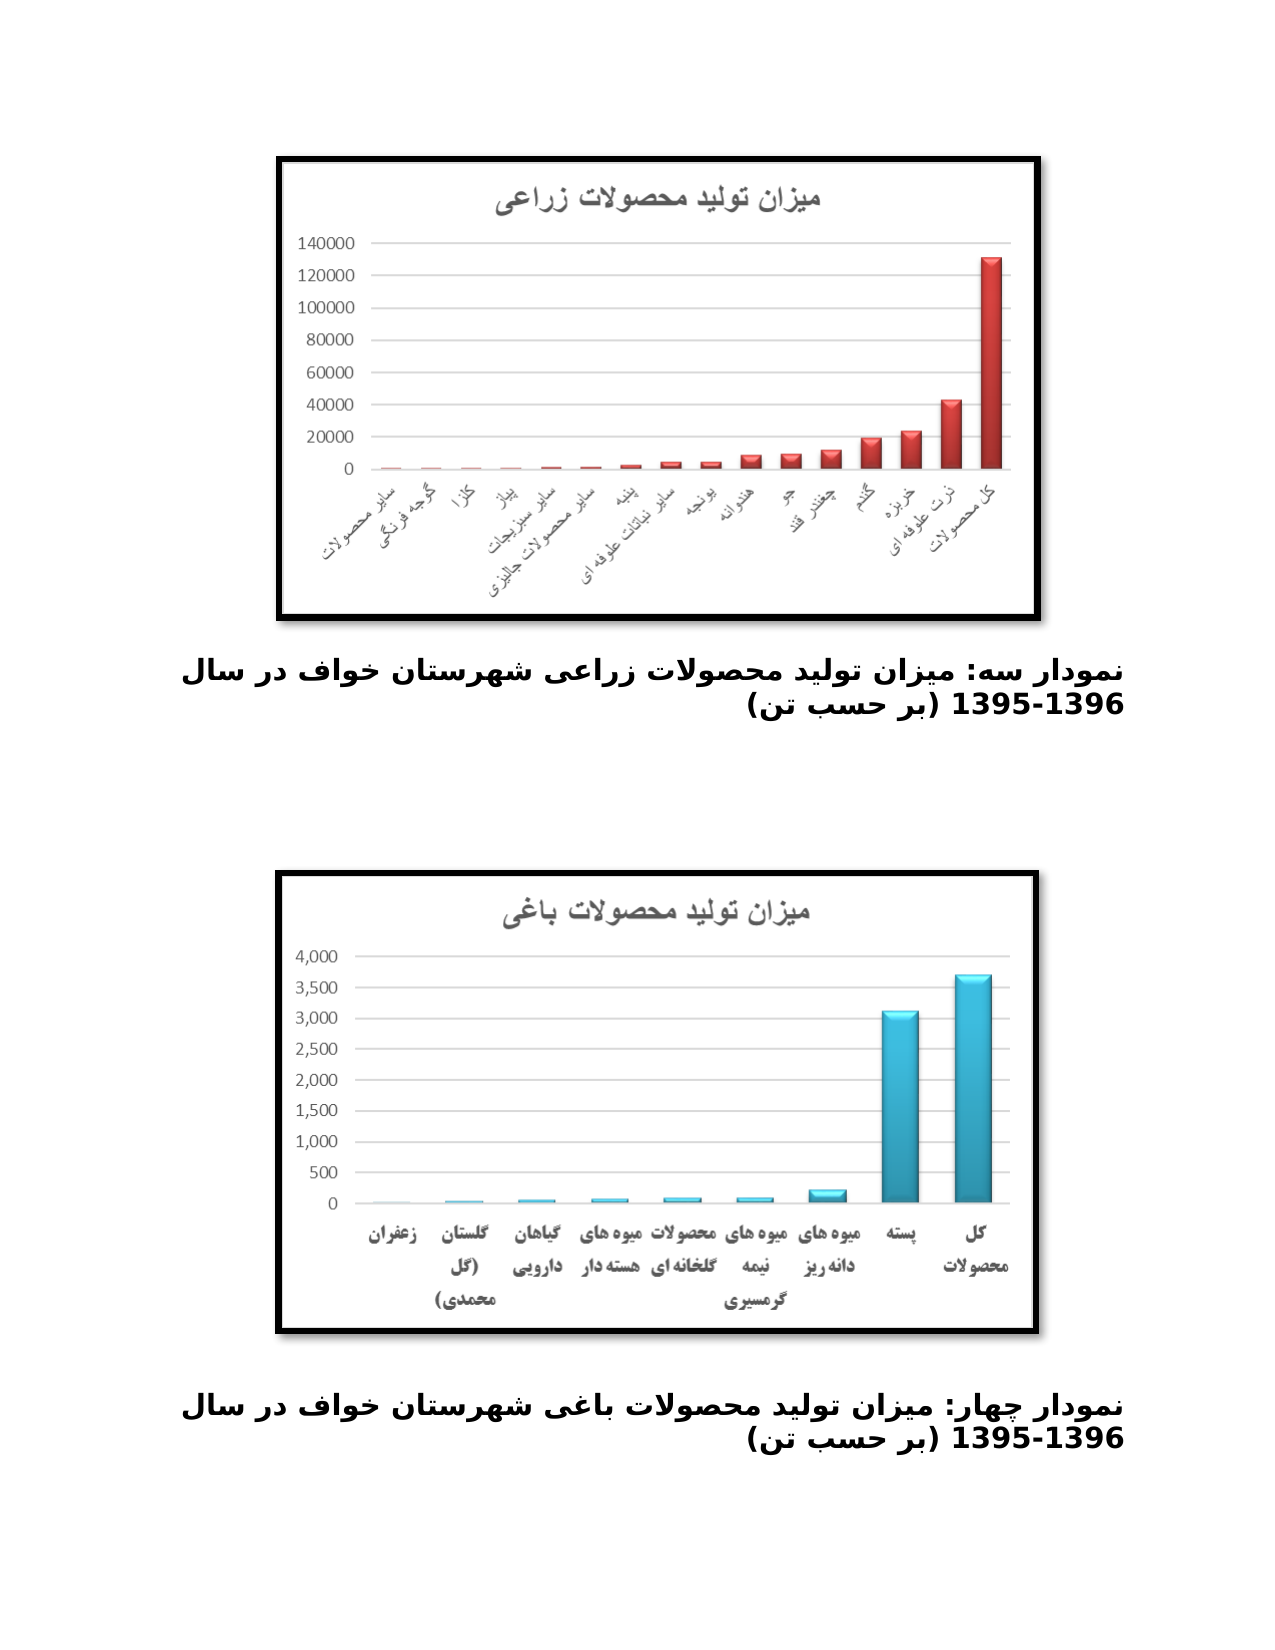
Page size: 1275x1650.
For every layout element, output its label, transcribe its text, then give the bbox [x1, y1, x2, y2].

picture [282, 162, 1034, 614]
text نمودار چهار: میزان تولید محصولات باغی شهرستان خواف در سال 1396-1395 (بر حسب تن) [150, 863, 1125, 1456]
text نمودار سه: میزان تولید محصولات زراعی شهرستان خواف در سال 1396-1395 (بر حسب تن) [150, 150, 1125, 721]
picture [282, 876, 1033, 1328]
